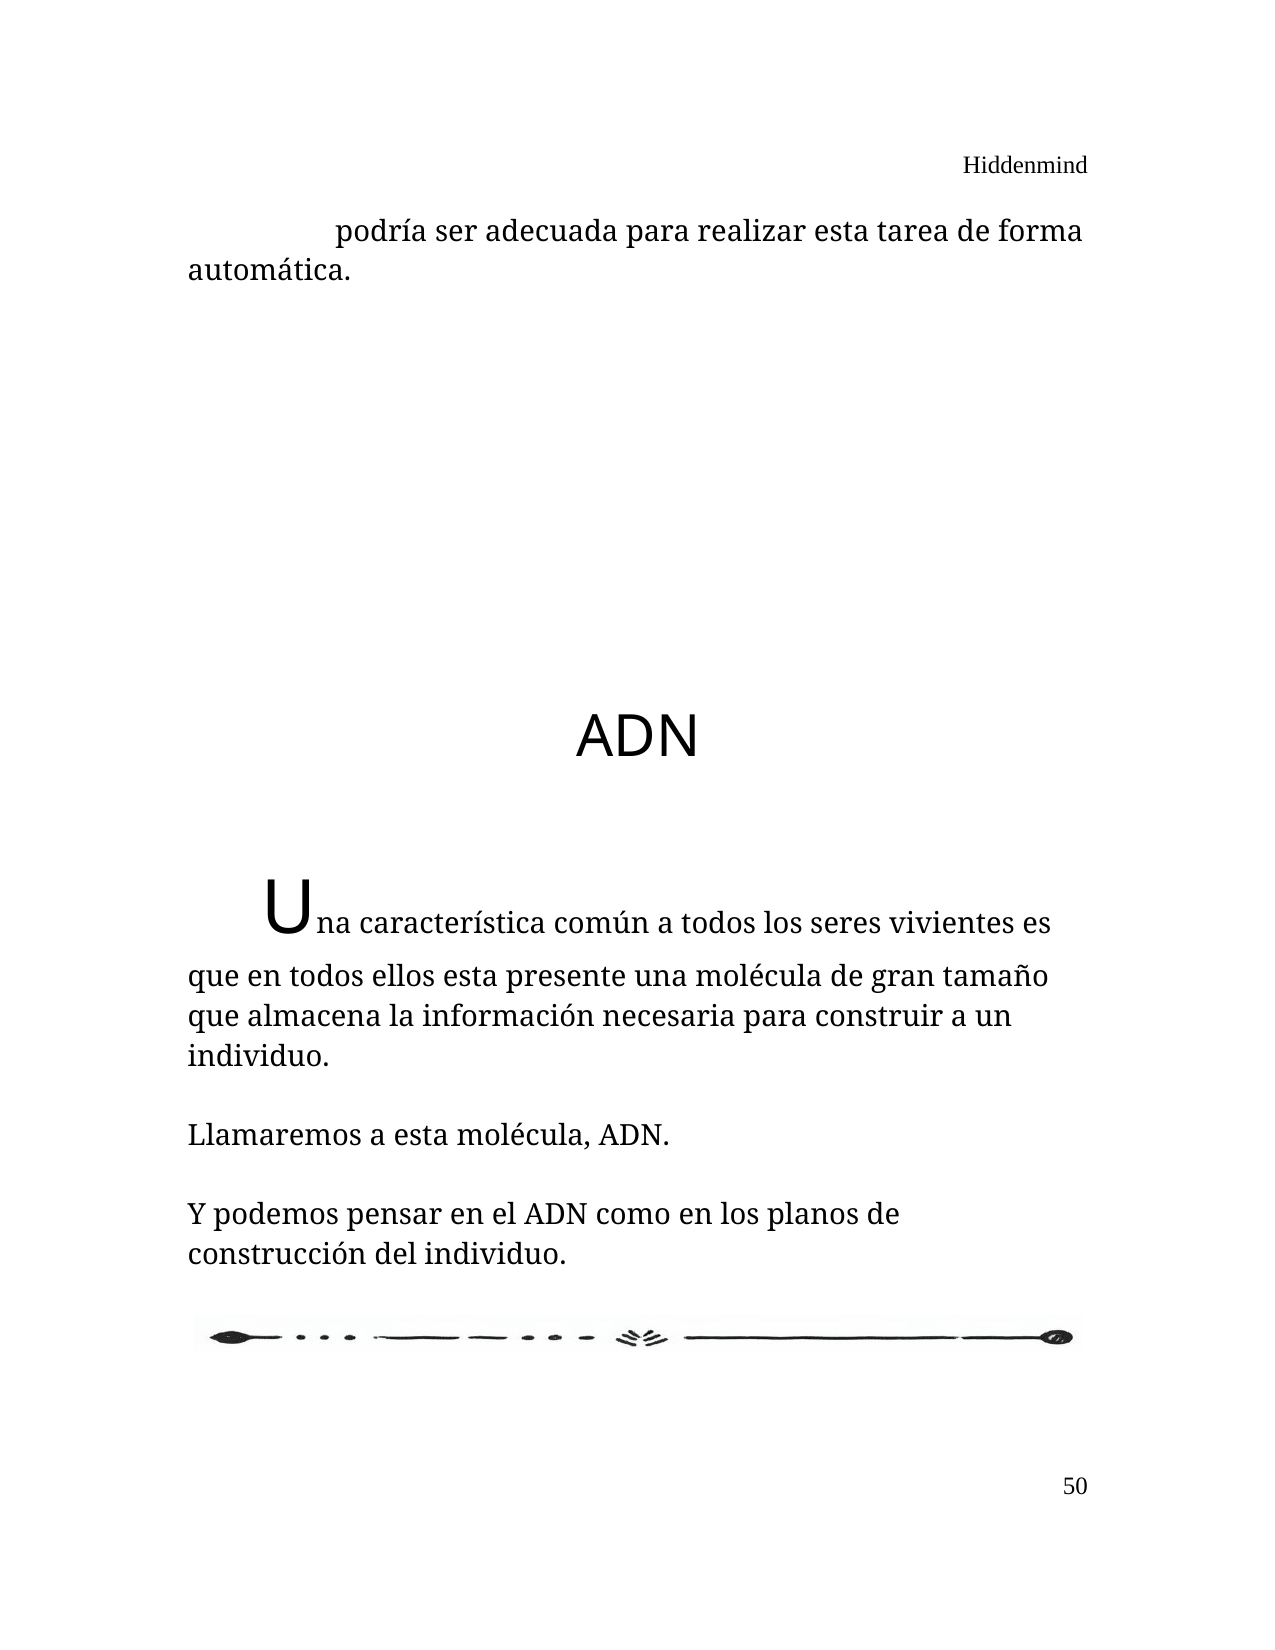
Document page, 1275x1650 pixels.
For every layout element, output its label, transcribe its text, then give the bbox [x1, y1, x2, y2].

text que en todos ellos esta presente una molécula de gran tamaño que almacena la información necesaria para construir a un individuo. [187, 955, 1087, 1074]
text podría ser adecuada para realizar esta tarea de forma automática. [187, 210, 1087, 289]
text Y podemos pensar en el ADN como en los planos de construcción del individuo. [187, 1193, 1087, 1273]
text Una característica común a todos los seres vivientes es [187, 853, 1087, 955]
text Llamaremos a esta molécula, ADN. [187, 1114, 1087, 1154]
picture [193, 1315, 1083, 1352]
